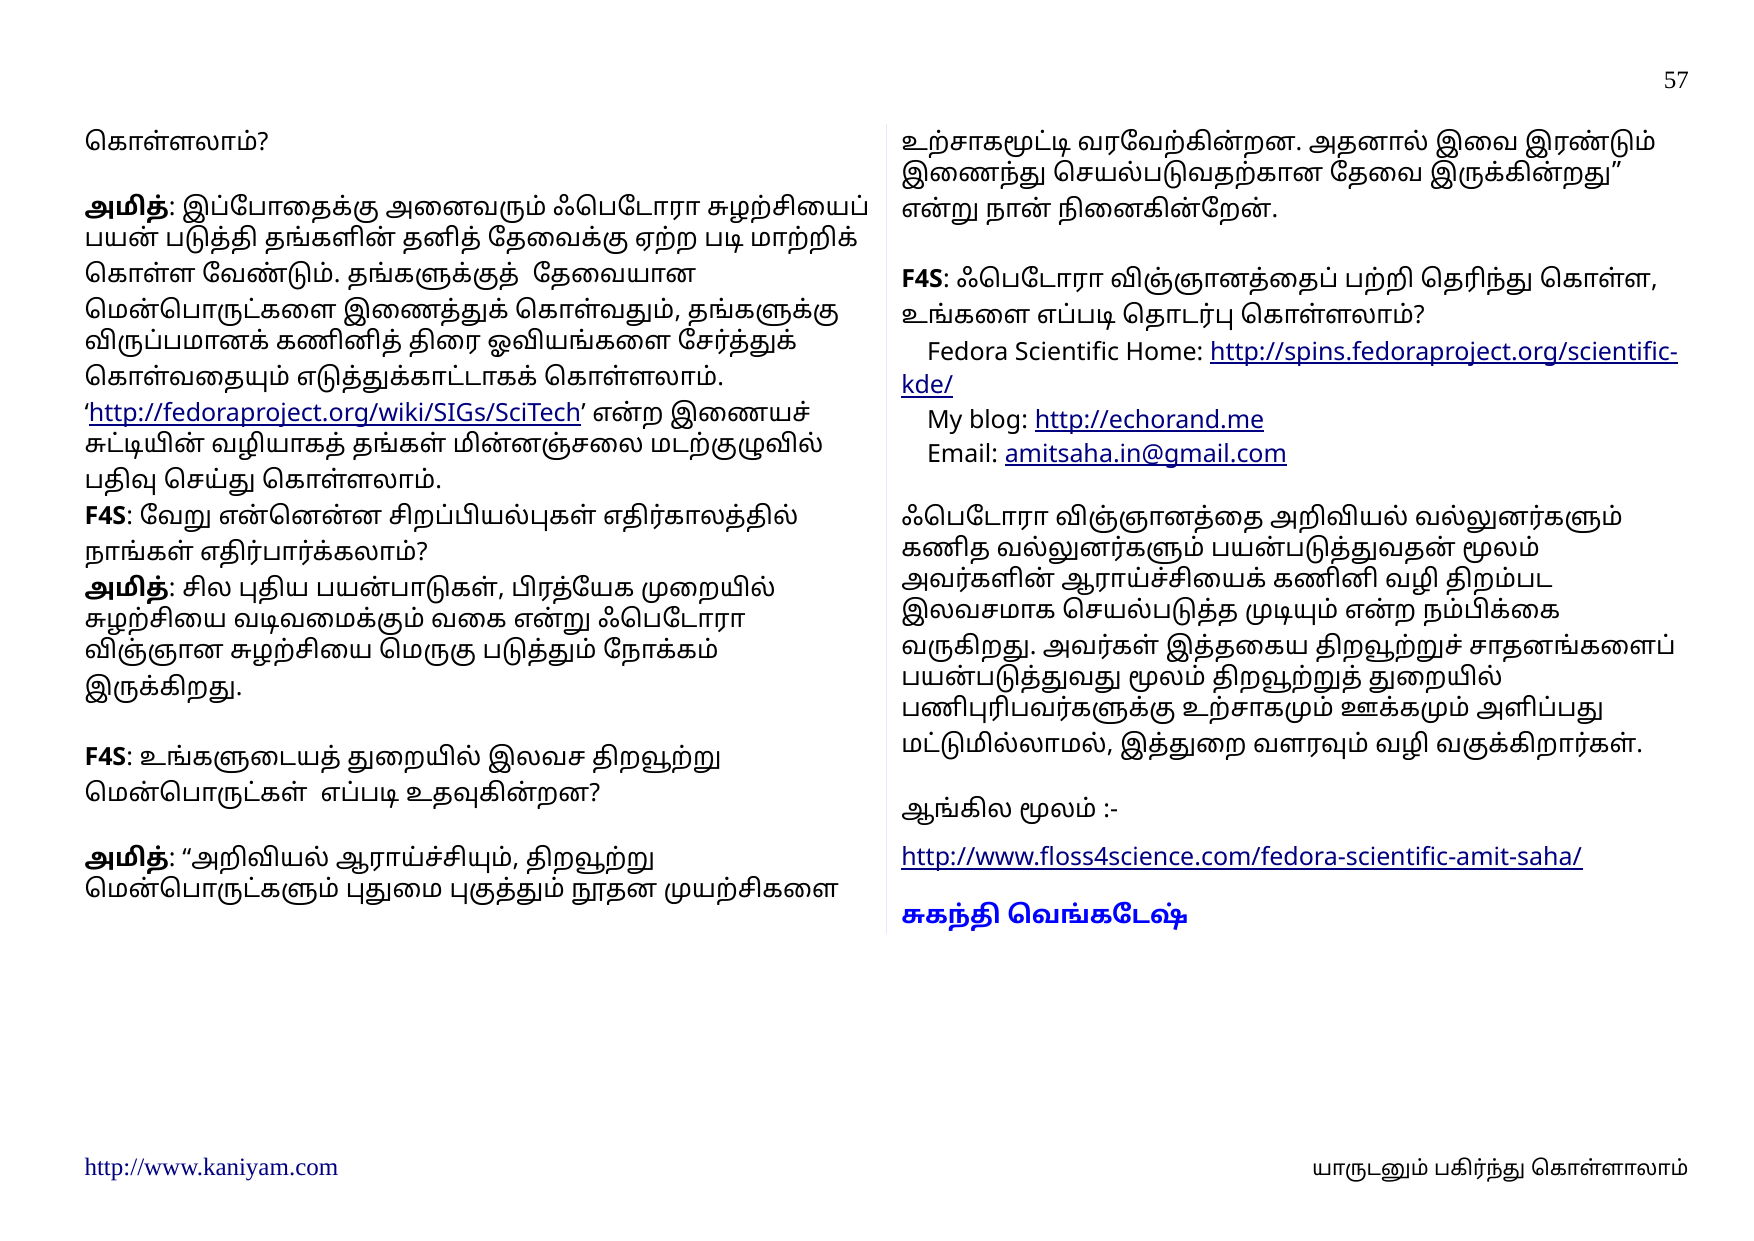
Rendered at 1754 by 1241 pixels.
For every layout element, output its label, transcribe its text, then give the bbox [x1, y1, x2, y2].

text ஃபெடோரா விஞ்ஞானத்தை அறிவியல் வல்லுனர்களும் கணித வல்லுனர்களும் பயன்படுத்துவதன் மூலம் அவர்களின் ஆராய்ச்சியைக் கணினி வழி திறம்பட இலவசமாக செயல்படுத்த முடியும் என்ற நம்பிக்கை வருகிறது. அவர்கள் இத்தகைய திறவூற்றுச் சாதனங்களைப் பயன்படுத்துவது மூலம் திறவூற்றுத் துறையில் பணிபுரிபவர்களுக்கு உற்சாகமும் ஊக்கமும் அளிப்பது மட்டுமில்லாமல், இத்துறை வளரவும் வழி வகுக்கிறார்கள். [901, 503, 1688, 762]
text http://www.floss4science.com/fedora-scientific-amit-saha/ [901, 839, 1688, 873]
text ஆங்கில மூலம் :- [901, 791, 1688, 827]
text அமித்: சில புதிய பயன்பாடுகள், பிரத்யேக முறையில் சுழற்சியை வடிவமைக்கும் வகை என்று ஃபெடோரா விஞ்ஞான சுழற்சியை மெருகு படுத்தும் நோக்கம் இருக்கிறது. [84, 570, 872, 704]
text My blog: http://echorand.me [901, 401, 1688, 435]
text F4S: வேறு என்னென்ன சிறப்பியல்புகள் எதிர்காலத்தில் நாங்கள் எதிர்பார்க்கலாம்? [84, 498, 872, 570]
text கொள்ளலாம்? [84, 124, 872, 160]
text அமித்: இப்போதைக்கு அனைவரும் ஃபெடோரா சுழற்சியைப் பயன் படுத்தி தங்களின் தனித் தேவைக்கு ஏற்ற படி மாற்றிக் கொள்ள வேண்டும். தங்களுக்குத் தேவையான மென்பொருட்களை இணைத்துக் கொள்வதும், தங்களுக்கு விருப்பமானக் கணினித் திரை ஓவியங்களை சேர்த்துக் கொள்வதையும் எடுத்துக்காட்டாகக் கொள்ளலாம். ‘http://fedoraproject.org/wiki/SIGs/SciTech’ என்ற இணையச் சுட்டியின் வழியாகத் தங்கள் மின்னஞ்சலை மடற்குழுவில் பதிவு செய்து கொள்ளலாம். [84, 189, 872, 498]
text Email: amitsaha.in@gmail.com [901, 435, 1688, 469]
text F4S: ஃபெடோரா விஞ்ஞானத்தைப் பற்றி தெரிந்து கொள்ள, உங்களை எப்படி தொடர்பு கொள்ளலாம்? [901, 261, 1688, 333]
text F4S: உங்களுடையத் துறையில் இலவச திறவூற்று மென்பொருட்கள் எப்படி உதவுகின்றன? [84, 738, 872, 810]
text சுகந்தி வெங்கடேஷ் [901, 902, 1688, 933]
text உற்சாகமூட்டி வரவேற்கின்றன. அதனால் இவை இரண்டும் இணைந்து செயல்படுவதற்கான தேவை இருக்கின்றது” என்று நான் நினைகின்றேன். [901, 124, 1688, 227]
text Fedora Scientific Home: http://spins.fedoraproject.org/scientific-kde/ [901, 333, 1688, 401]
text அமித்: “அறிவியல் ஆராய்ச்சியும், திறவூற்று மென்பொருட்களும் புதுமை புகுத்தும் நூதன முயற்சிகளை [84, 839, 872, 906]
